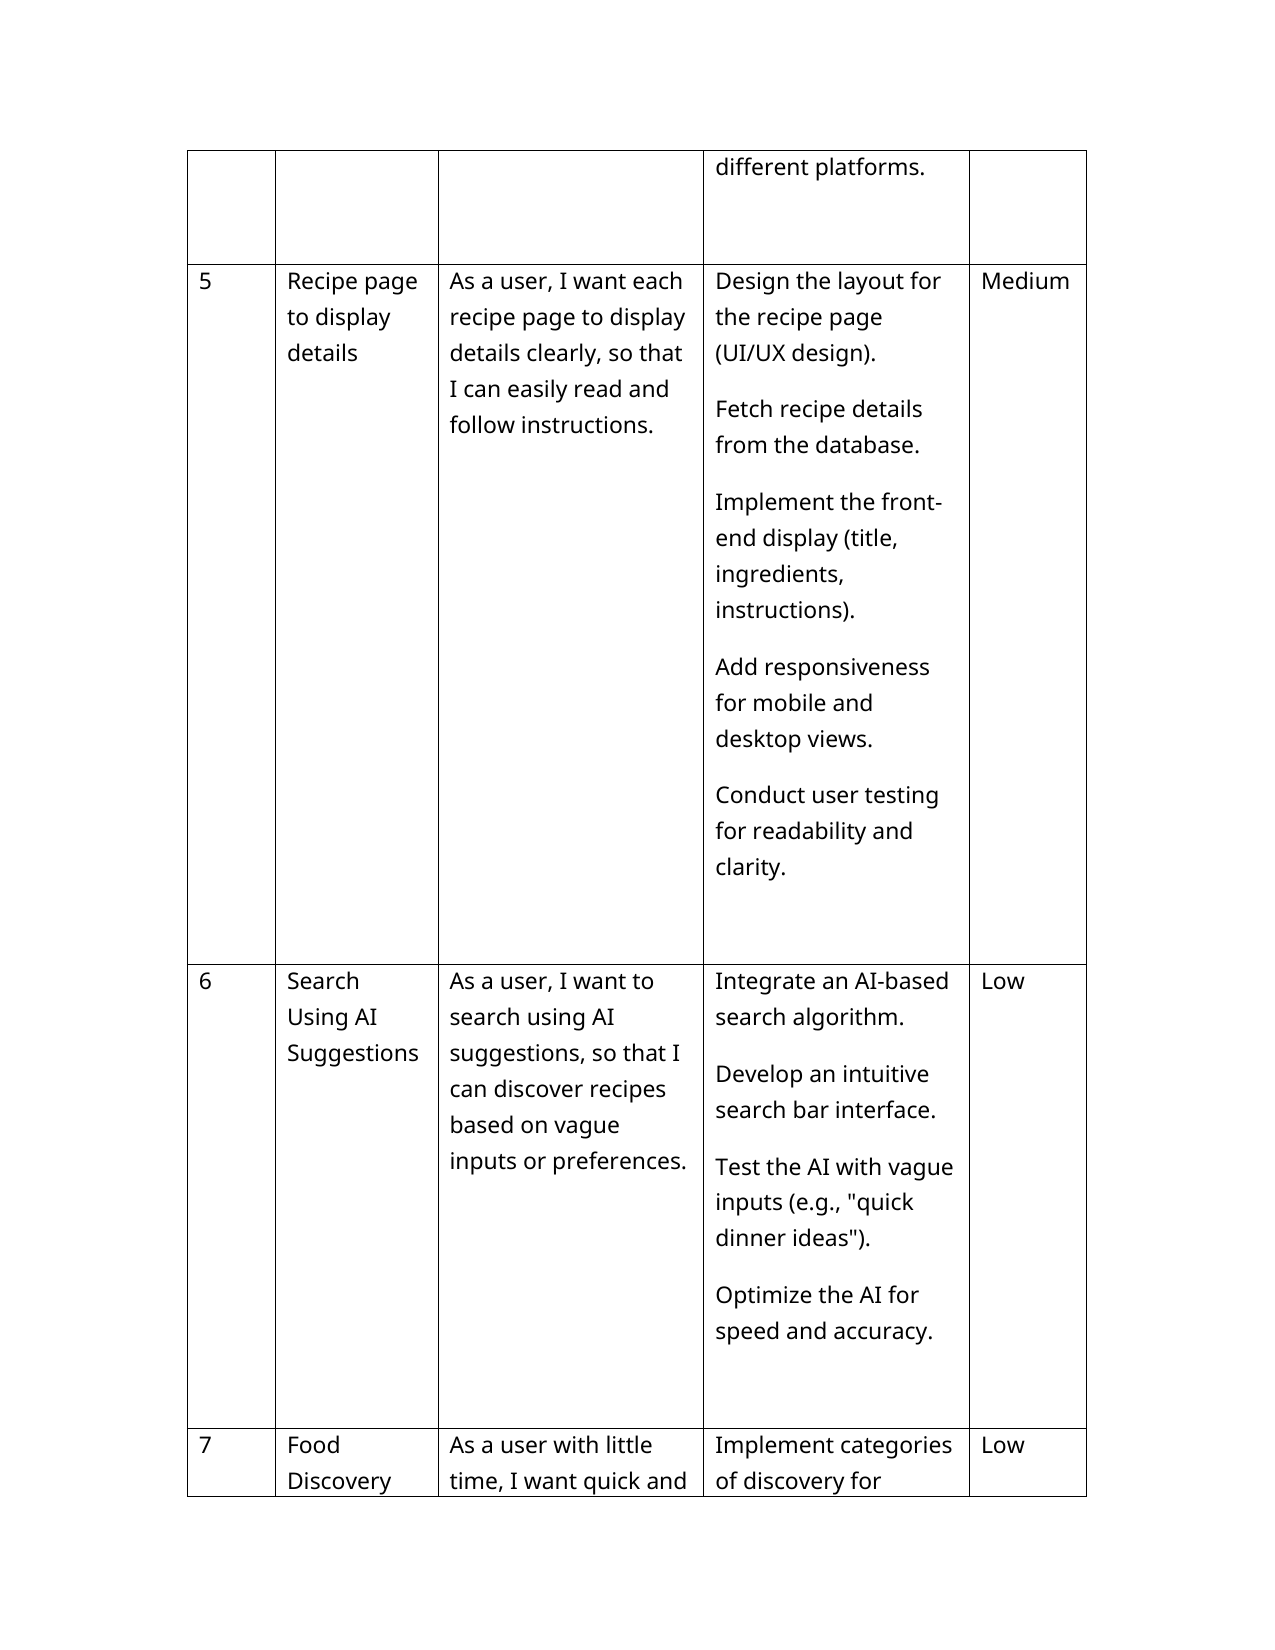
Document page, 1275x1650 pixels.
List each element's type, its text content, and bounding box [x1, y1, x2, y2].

table_cell Design the layout for the recipe page (UI/UX design). Fetch recipe details from the database. Implement the front-end display (title, ingredients, instructions). Add responsiveness for mobile and desktop views. Conduct user testing for readability and clarity. [704, 265, 969, 964]
table_cell different platforms. [704, 151, 969, 264]
table_cell Food Discovery [276, 1429, 438, 1496]
table_cell [276, 151, 438, 264]
table_cell [439, 151, 703, 264]
table_cell [970, 151, 1086, 264]
table_cell As a user with little time, I want quick and [439, 1429, 703, 1496]
table_cell Low [970, 1429, 1086, 1496]
table_cell Search Using AI Suggestions [276, 965, 438, 1428]
table_cell As a user, I want each recipe page to display details clearly, so that I can easily read and follow instructions. [439, 265, 703, 964]
table_cell Medium [970, 265, 1086, 964]
table_cell Recipe page to display details [276, 265, 438, 964]
table_cell Low [970, 965, 1086, 1428]
table_cell As a user, I want to search using AI suggestions, so that I can discover recipes based on vague inputs or preferences. [439, 965, 703, 1428]
table_cell Integrate an AI-based search algorithm. Develop an intuitive search bar interface. Test the AI with vague inputs (e.g., "quick dinner ideas"). Optimize the AI for speed and accuracy. [704, 965, 969, 1428]
table_cell 7 [188, 1429, 275, 1496]
table_cell 5 [188, 265, 275, 964]
table_cell 6 [188, 965, 275, 1428]
table_cell Implement categories of discovery for [704, 1429, 969, 1496]
table_cell [188, 151, 275, 264]
